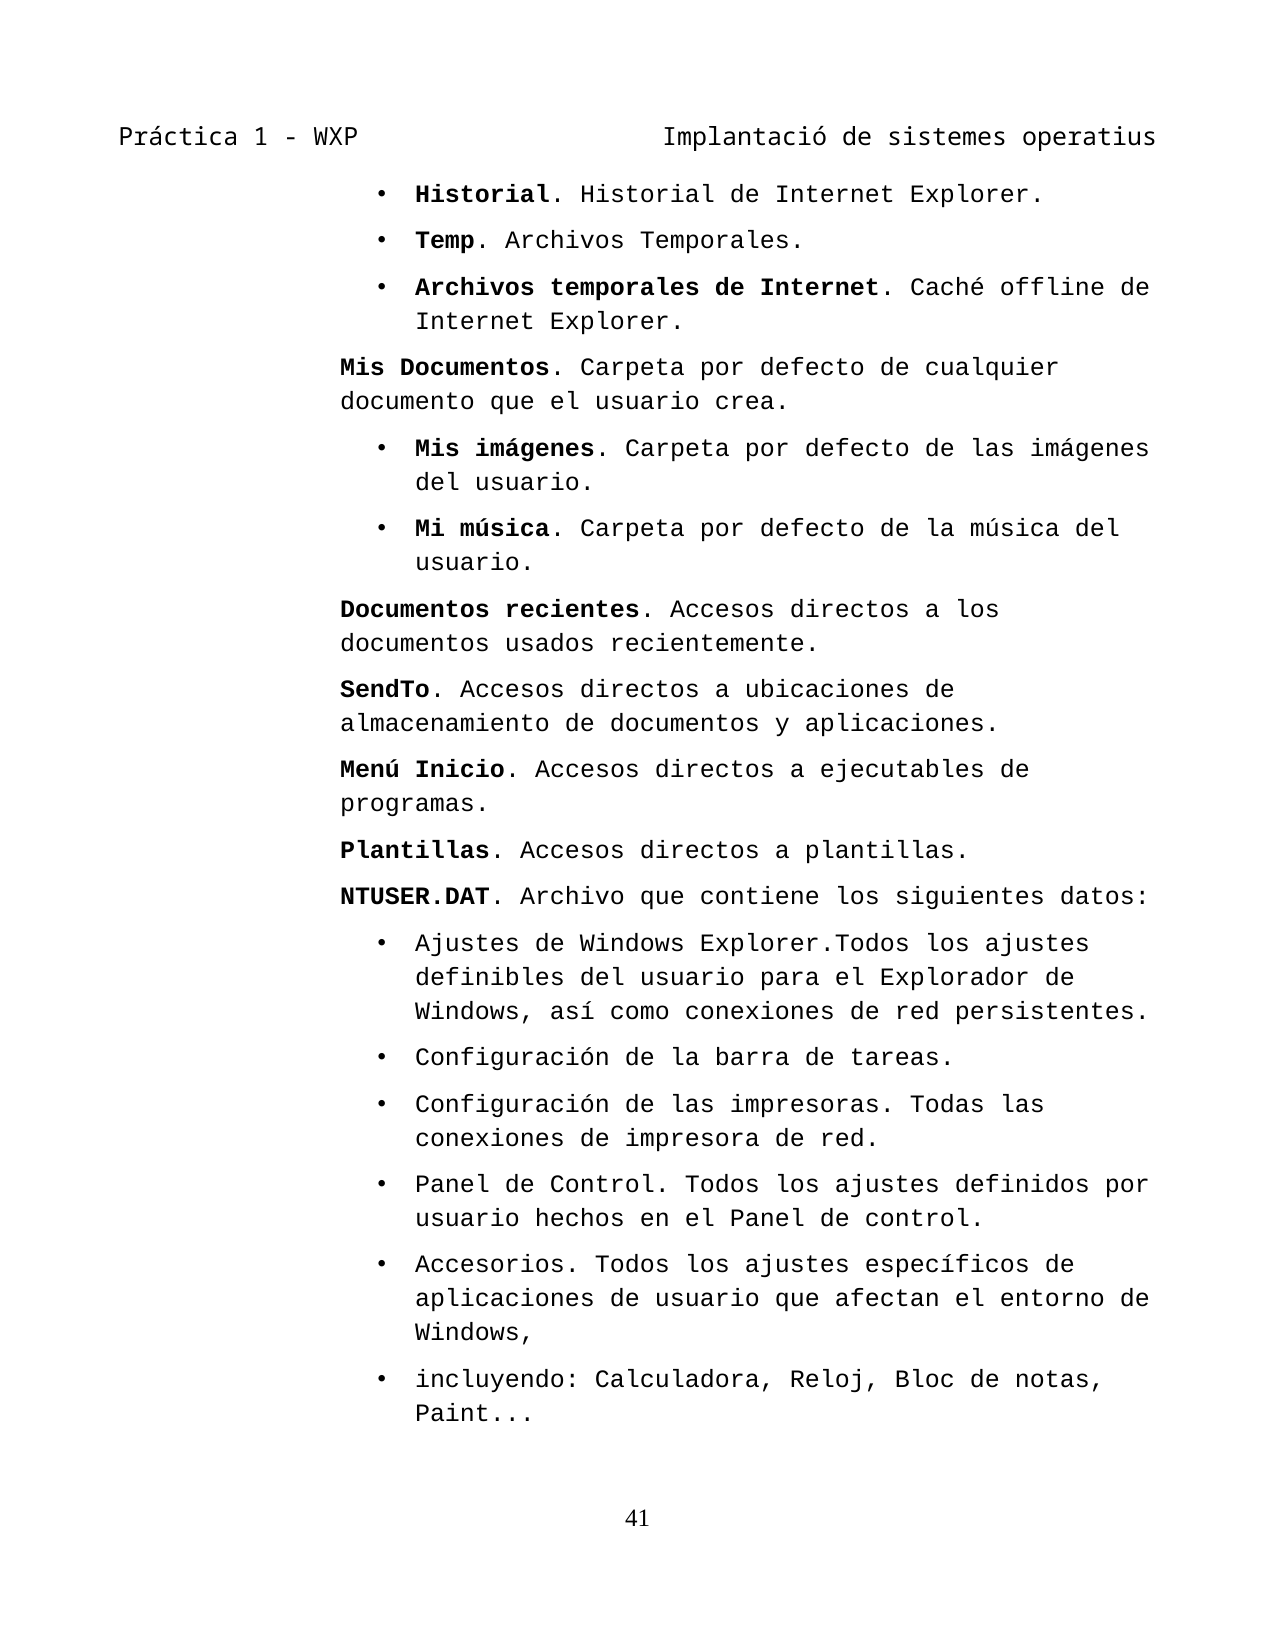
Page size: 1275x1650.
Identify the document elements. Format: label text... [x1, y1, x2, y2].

list incluyendo: Calculadora, Reloj, Bloc de notas, Paint... [377, 1366, 1157, 1429]
list Configuración de la barra de tareas. [377, 1045, 1157, 1073]
text Menú Inicio. Accesos directos a ejecutables de programas. [340, 757, 1157, 819]
list Mi música. Carpeta por defecto de la música del usuario. [377, 516, 1157, 578]
text Mis Documentos. Carpeta por defecto de cualquier documento que el usuario crea. [340, 355, 1157, 417]
text Plantillas. Accesos directos a plantillas. [340, 837, 1157, 866]
list Historial. Historial de Internet Explorer. [377, 182, 1157, 210]
text SendTo. Accesos directos a ubicaciones de almacenamiento de documentos y aplicaciones. [340, 677, 1157, 739]
list Temp. Archivos Temporales. [377, 228, 1157, 256]
list Ajustes de Windows Explorer.Todos los ajustes definibles del usuario para el Explorador de Windows, así como conexiones de red persistentes. [377, 930, 1157, 1027]
text Documentos recientes. Accesos directos a los documentos usados recientemente. [340, 596, 1157, 658]
list Mis imágenes. Carpeta por defecto de las imágenes del usuario. [377, 435, 1157, 498]
list Configuración de las impresoras. Todas las conexiones de impresora de red. [377, 1091, 1157, 1153]
list Panel de Control. Todos los ajustes definidos por usuario hechos en el Panel de control. [377, 1172, 1157, 1234]
list Archivos temporales de Internet. Caché offline de Internet Explorer. [377, 274, 1157, 337]
text NTUSER.DAT. Archivo que contiene los siguientes datos: [340, 884, 1157, 912]
list Accesorios. Todos los ajustes específicos de aplicaciones de usuario que afectan el entorno de Windows, [377, 1252, 1157, 1348]
